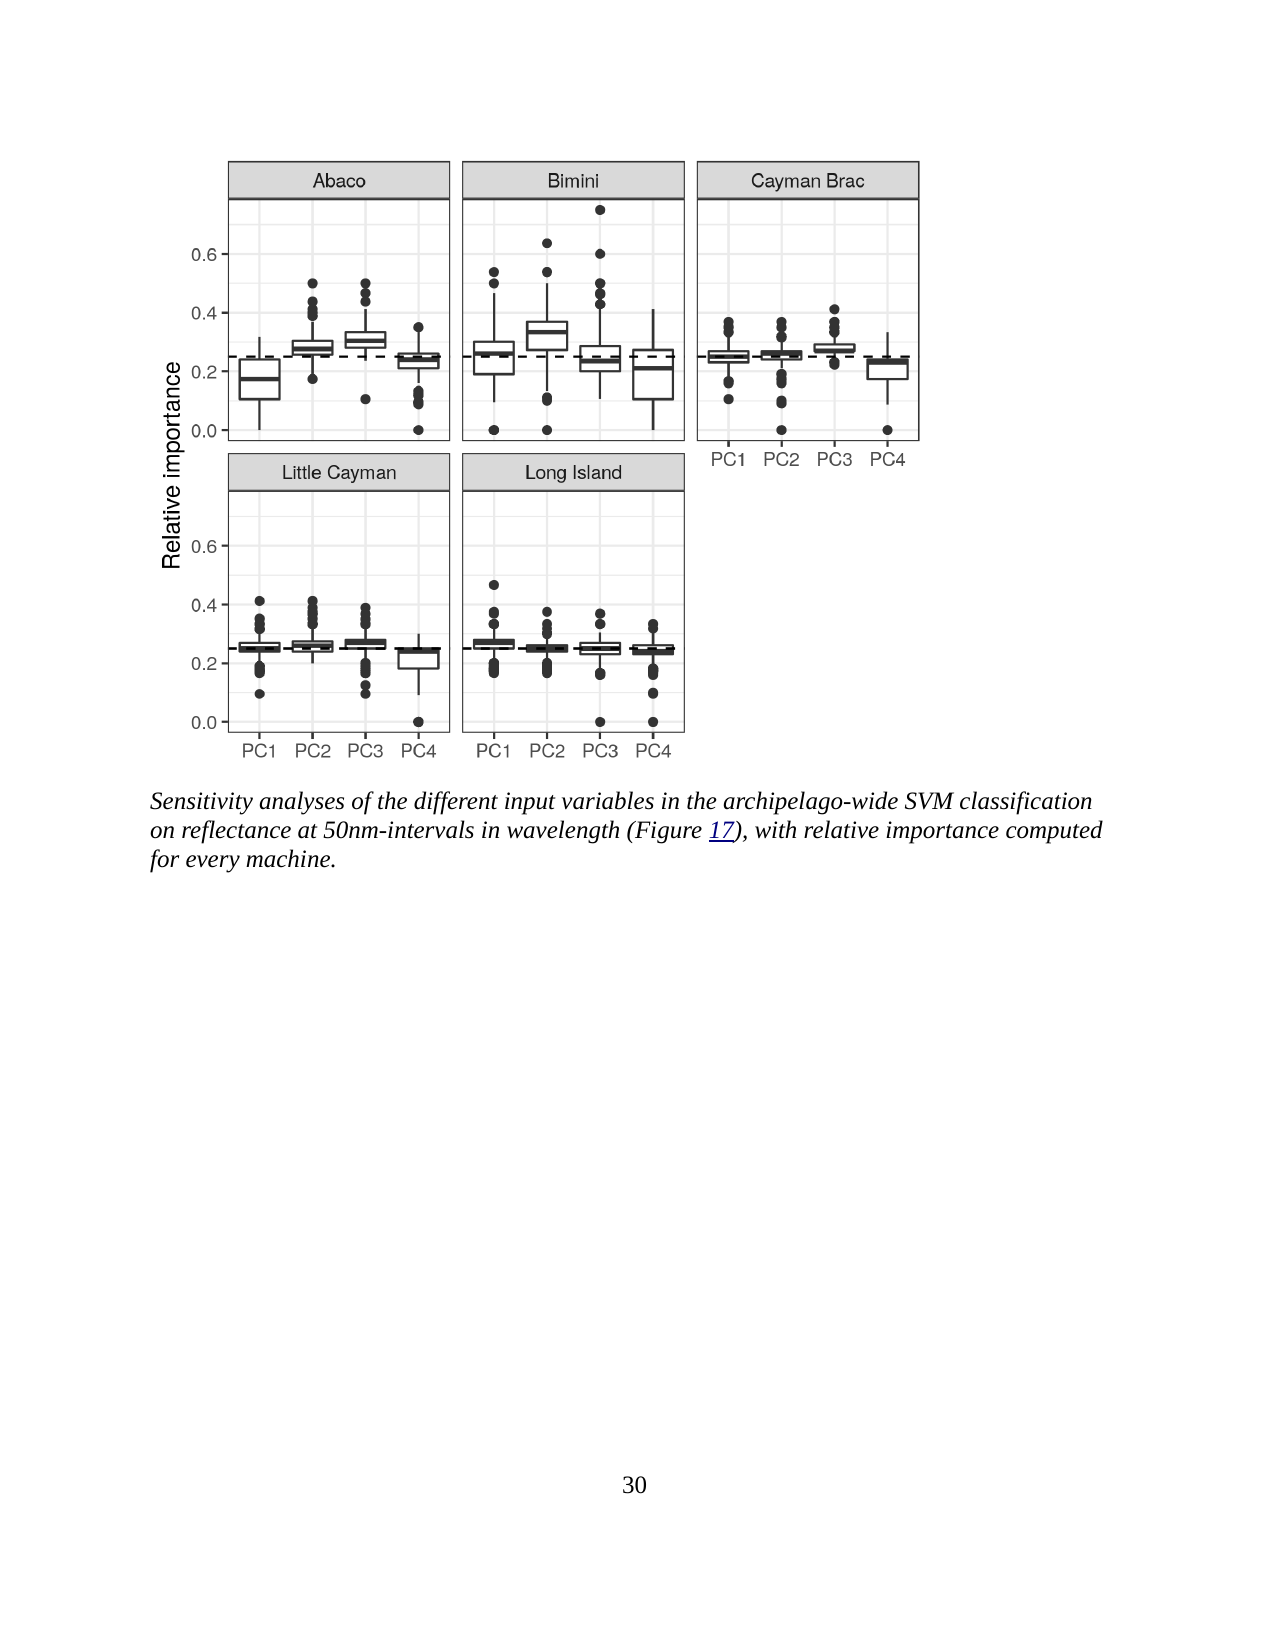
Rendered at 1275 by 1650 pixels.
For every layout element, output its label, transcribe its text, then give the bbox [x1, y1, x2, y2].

text Sensitivity analyses of the different input variables in the archipelago-wide SVM classification on reflectance at 50nm-intervals in wavelength (Figure 17), with relative importance computed for every machine. [150, 786, 1125, 873]
picture [150, 150, 930, 774]
